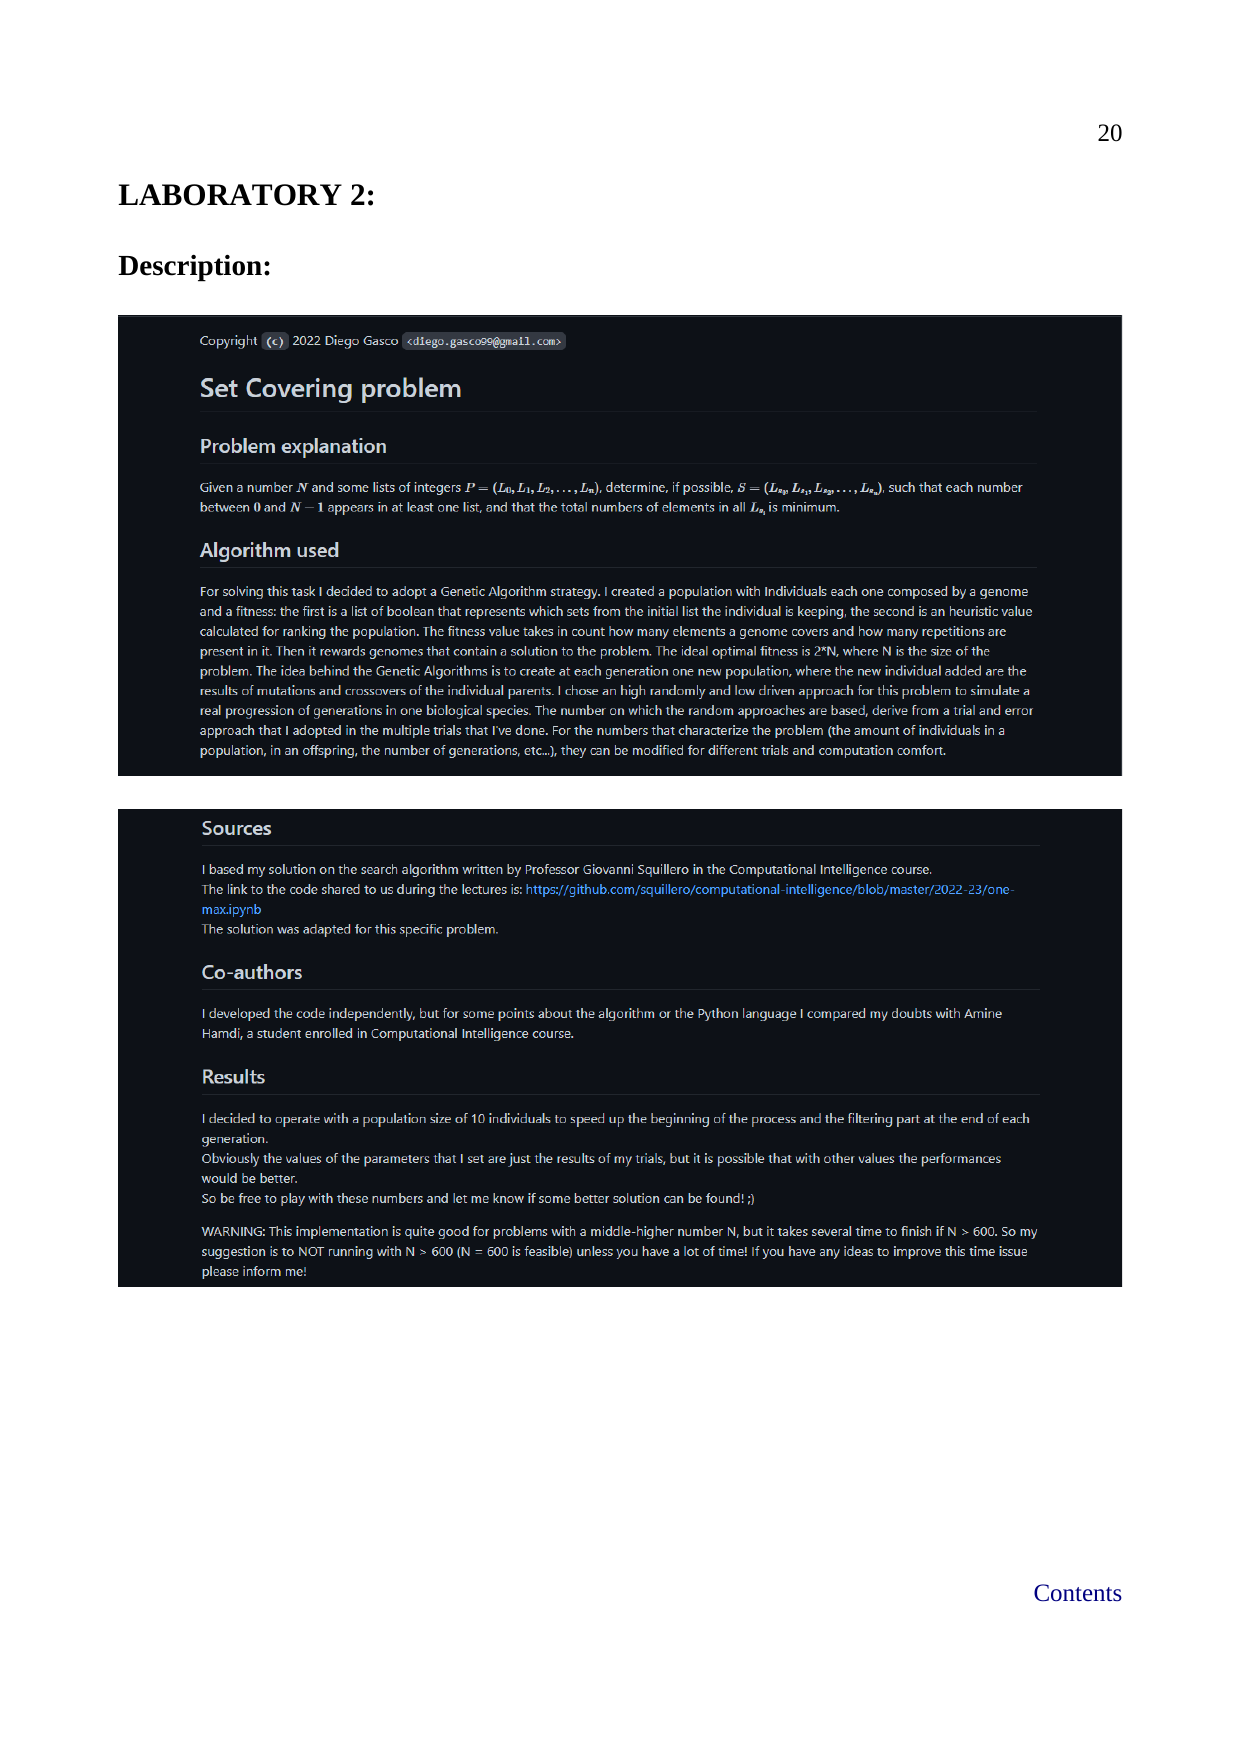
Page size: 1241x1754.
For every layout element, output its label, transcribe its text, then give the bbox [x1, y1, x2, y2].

text Description: [118, 248, 1122, 282]
text LABORATORY 2: [118, 176, 1122, 212]
picture [118, 315, 1123, 776]
picture [118, 809, 1123, 1287]
